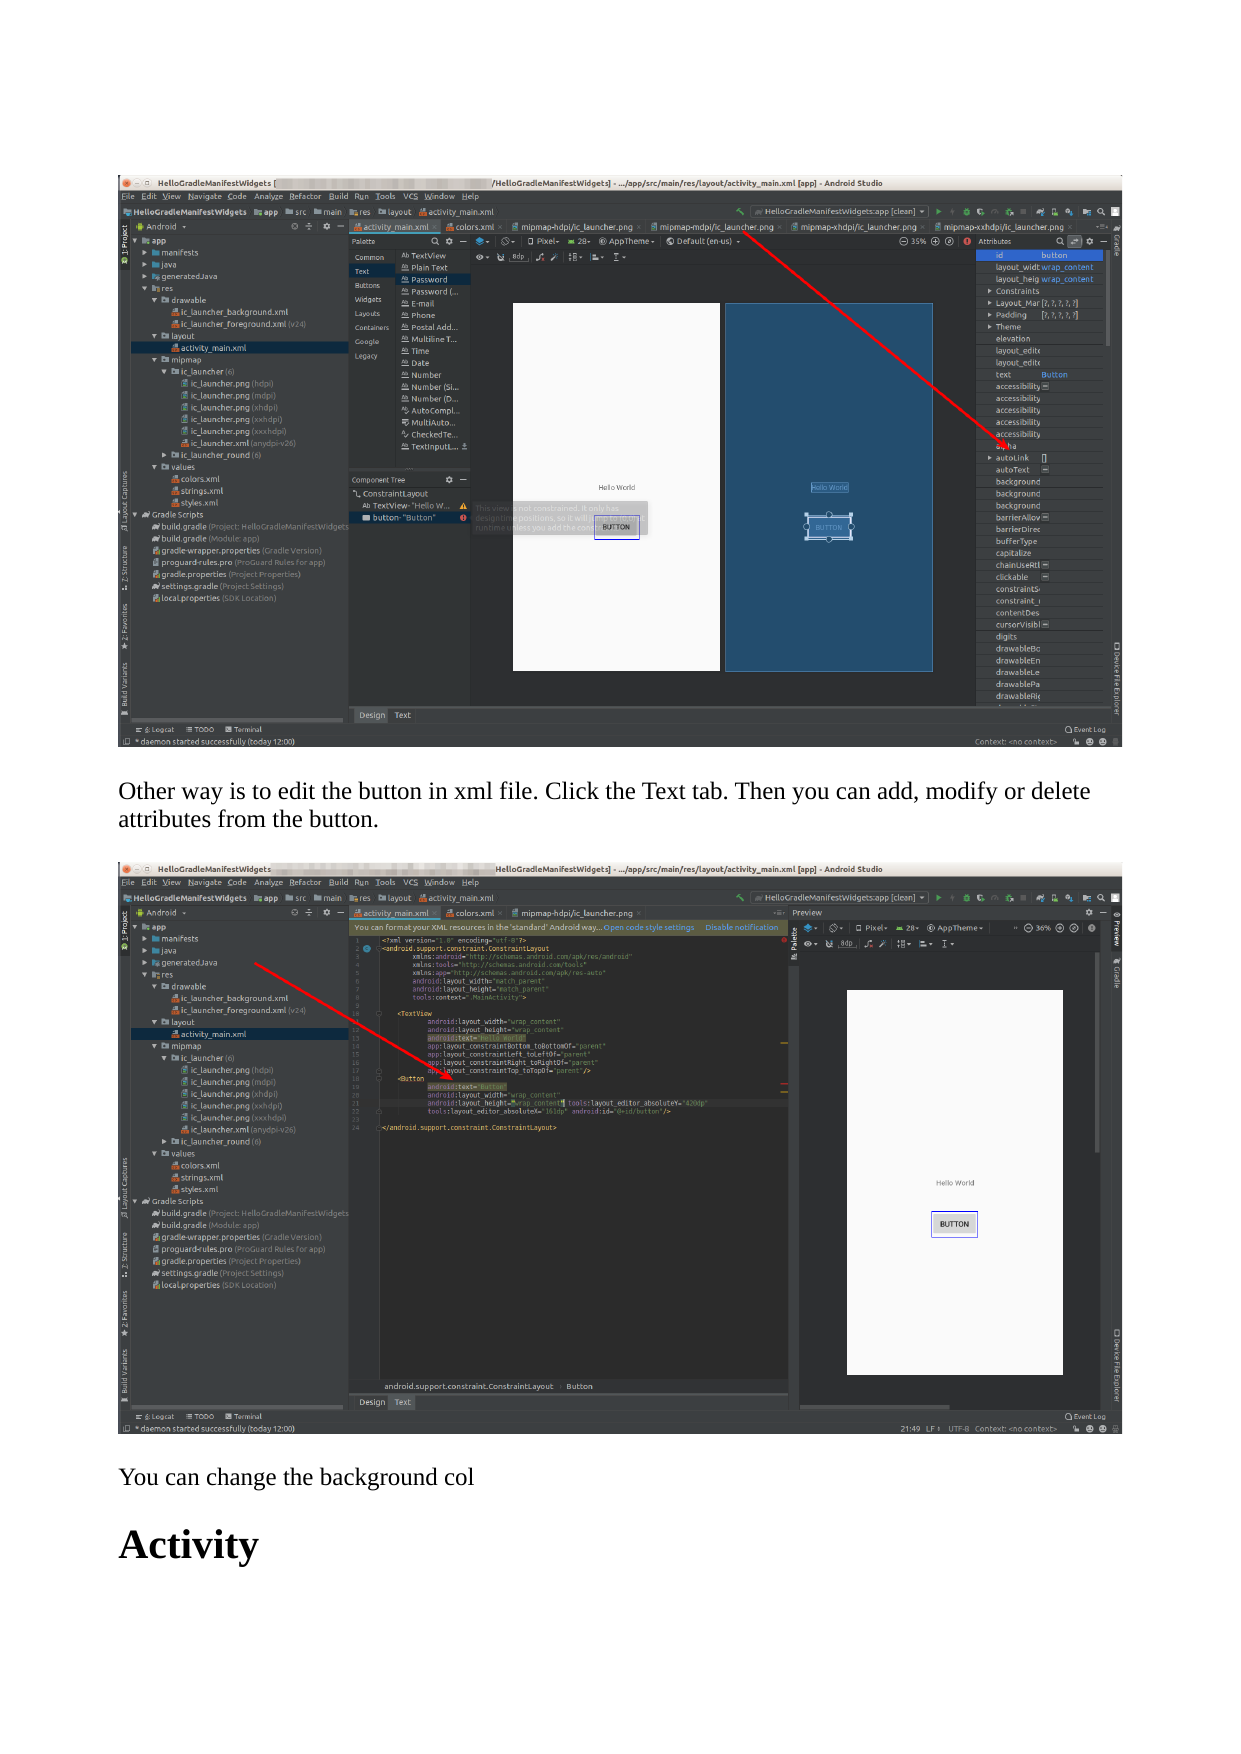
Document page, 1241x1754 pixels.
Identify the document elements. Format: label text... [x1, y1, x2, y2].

picture [118, 175, 1123, 747]
text Other way is to edit the button in xml file. Click the Text tab. Then you can add, modify or delete attributes from the button. [118, 776, 1122, 833]
picture [118, 862, 1123, 1434]
text You can change the background col [118, 1462, 1122, 1491]
text Activity [118, 1520, 1122, 1568]
